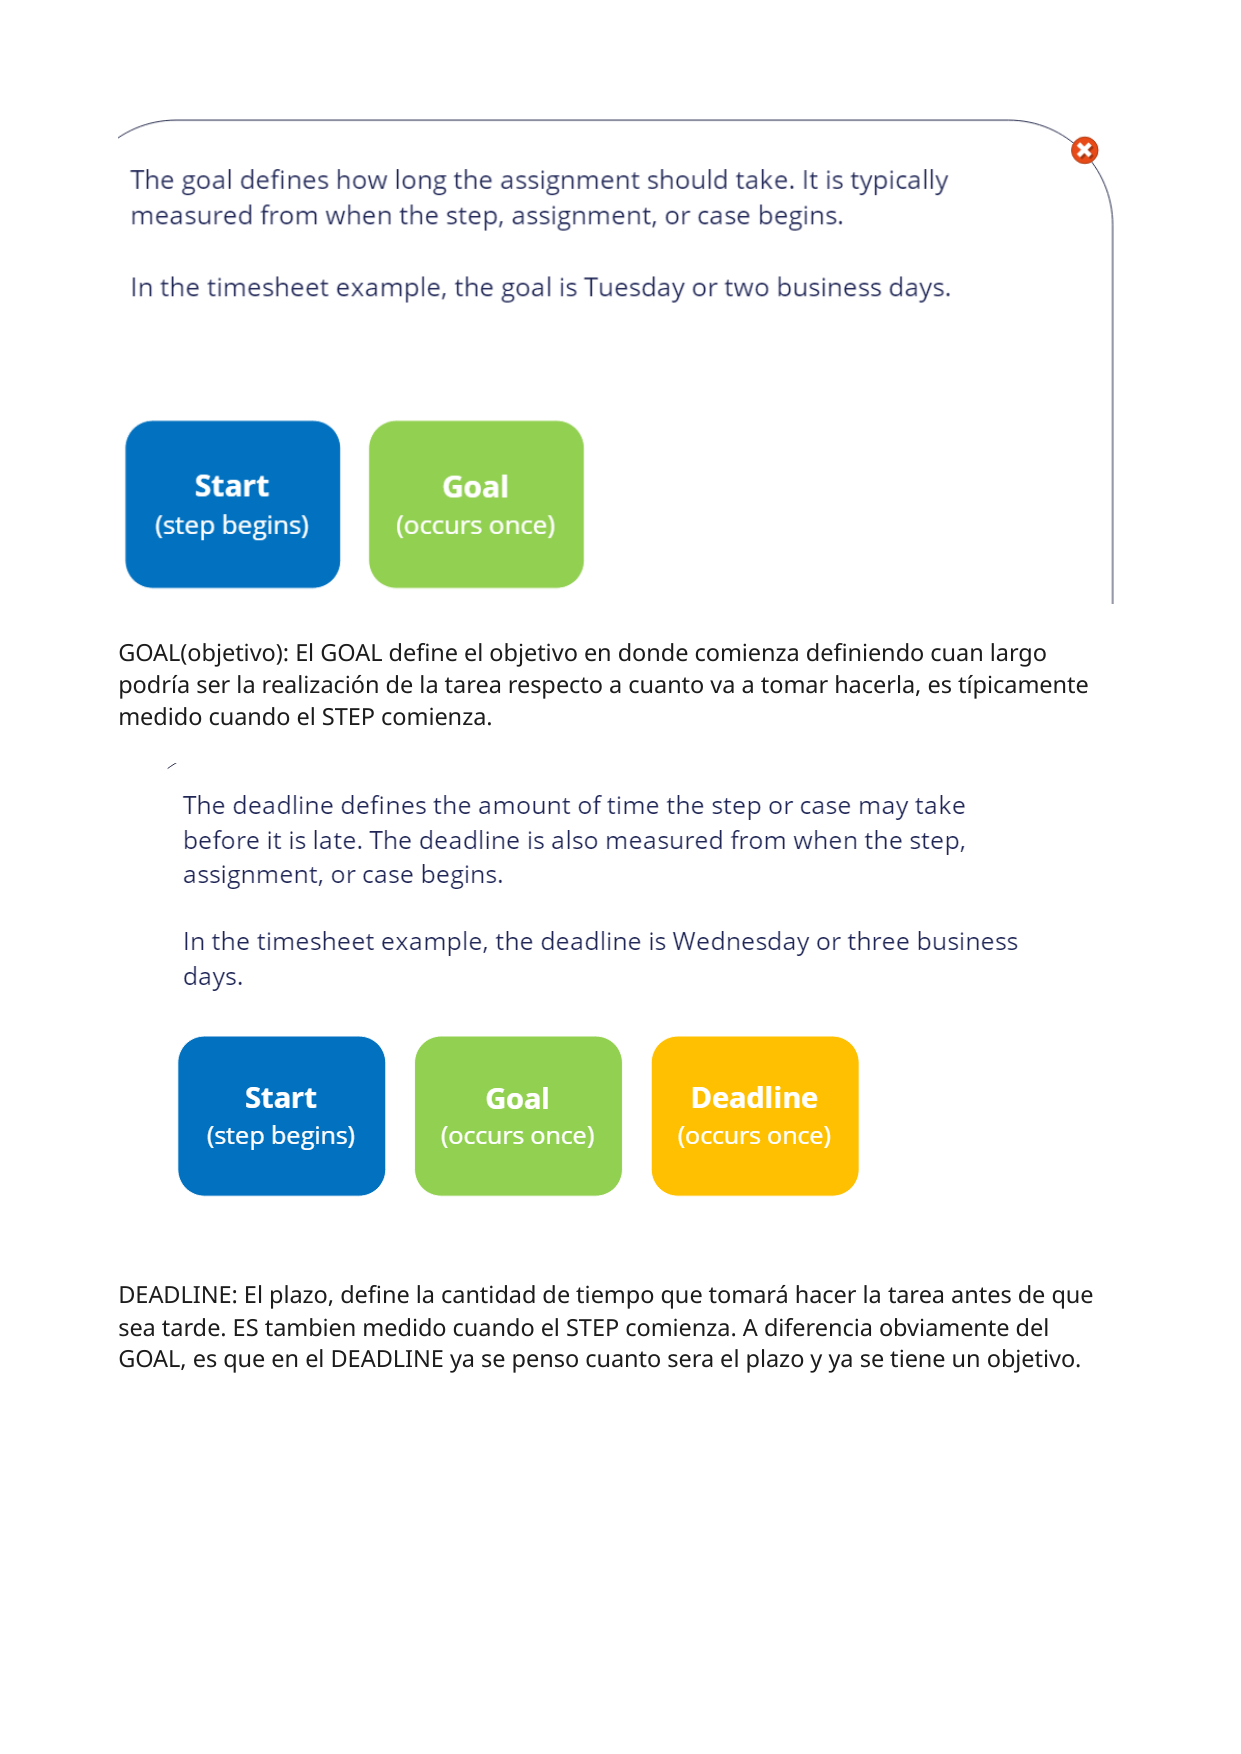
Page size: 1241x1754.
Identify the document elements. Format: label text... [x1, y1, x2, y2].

text DEADLINE: El plazo, define la cantidad de tiempo que tomará hacer la tarea antes de que sea tarde. ES tambien medido cuando el STEP comienza. A diferencia obviamente del GOAL, es que en el DEADLINE ya se penso cuanto sera el plazo y ya se tiene un objetivo. [118, 1279, 1122, 1375]
text GOAL(objetivo): El GOAL define el objetivo en donde comienza definiendo cuan largo podría ser la realización de la tarea respecto a cuanto va a tomar hacerla, es típicamente medido cuando el STEP comienza. [118, 636, 1122, 732]
